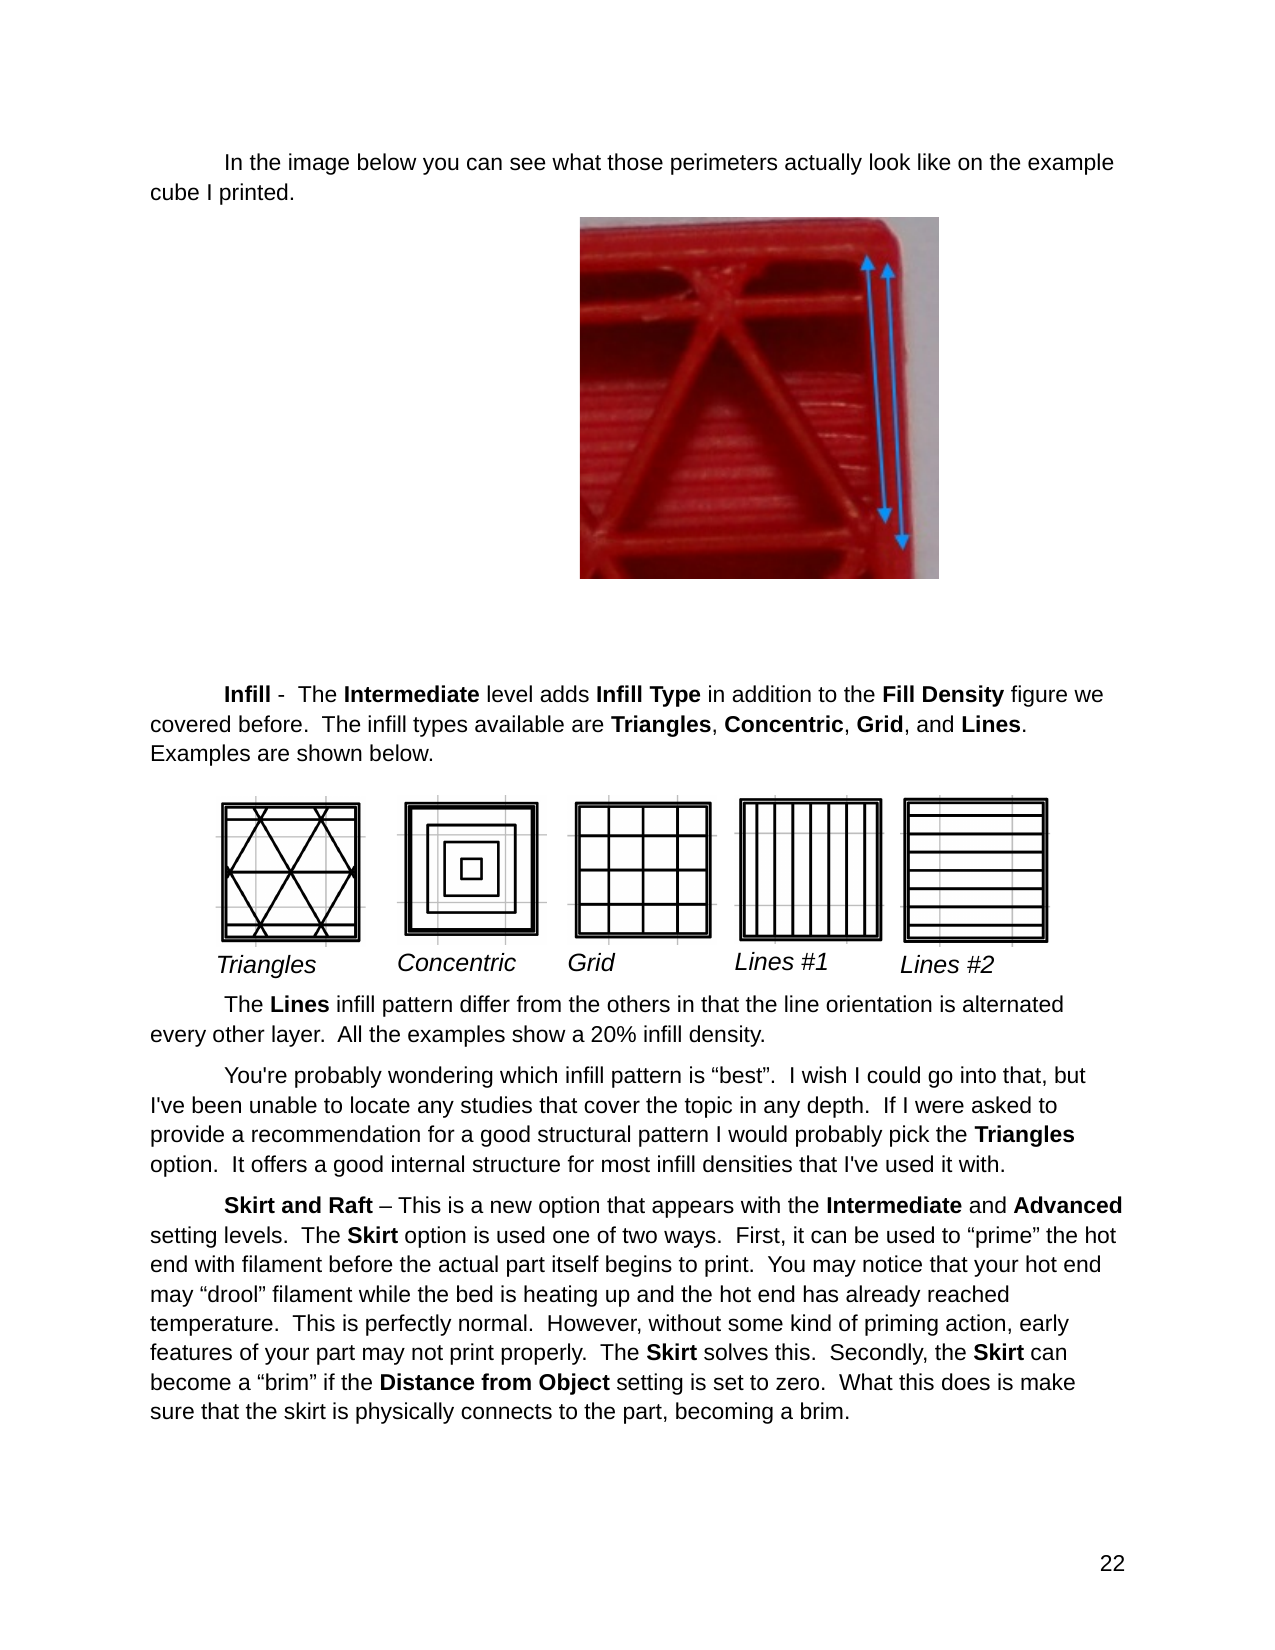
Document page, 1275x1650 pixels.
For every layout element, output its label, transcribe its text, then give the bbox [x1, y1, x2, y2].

text Triangles [216, 947, 366, 979]
picture [215, 796, 366, 947]
text Lines #1 [734, 944, 884, 976]
picture [567, 795, 718, 945]
text Lines #2 [900, 947, 1050, 978]
text In the image below you can see what those perimeters actually look like on the example cube I printed. [150, 150, 1125, 205]
text Skirt and Raft – This is a new option that appears with the Intermediate and Advanced setting levels. The Skirt option is used one of two ways. First, it can be used to “prime” the hot end with filament before the actual part itself begins to print. You may notice that your hot end may “drool” filament while the bed is heating up and the hot end has already reached temperature. This is perfectly normal. However, without some kind of priming action, early features of your part may not print properly. The Skirt solves this. Secondly, the Skirt can become a “brim” if the Distance from Object setting is set to zero. What this does is make sure that the skirt is physically connects to the part, becoming a brim. [150, 1193, 1125, 1424]
picture [396, 795, 547, 945]
text Concentric [397, 945, 547, 977]
picture [579, 217, 939, 579]
picture [900, 795, 1050, 947]
text You're probably wondering which infill pattern is “best”. I wish I could go into that, but I've been unable to locate any studies that cover the topic in any depth. If I were asked to provide a recommendation for a good structural pattern I would probably pick the Triangles option. It offers a good internal structure for most infill densities that I've used it with. [150, 1063, 1125, 1177]
text The Lines infill pattern differ from the others in that the line orientation is alternated every other layer. All the examples show a 20% infill density. [150, 992, 1125, 1047]
text Grid [567, 945, 717, 977]
text Infill - The Intermediate level adds Infill Type in addition to the Fill Density figure we covered before. The infill types available are Triangles, Concentric, Grid, and Lines. Examples are shown below. [150, 682, 1125, 766]
picture [734, 795, 885, 944]
